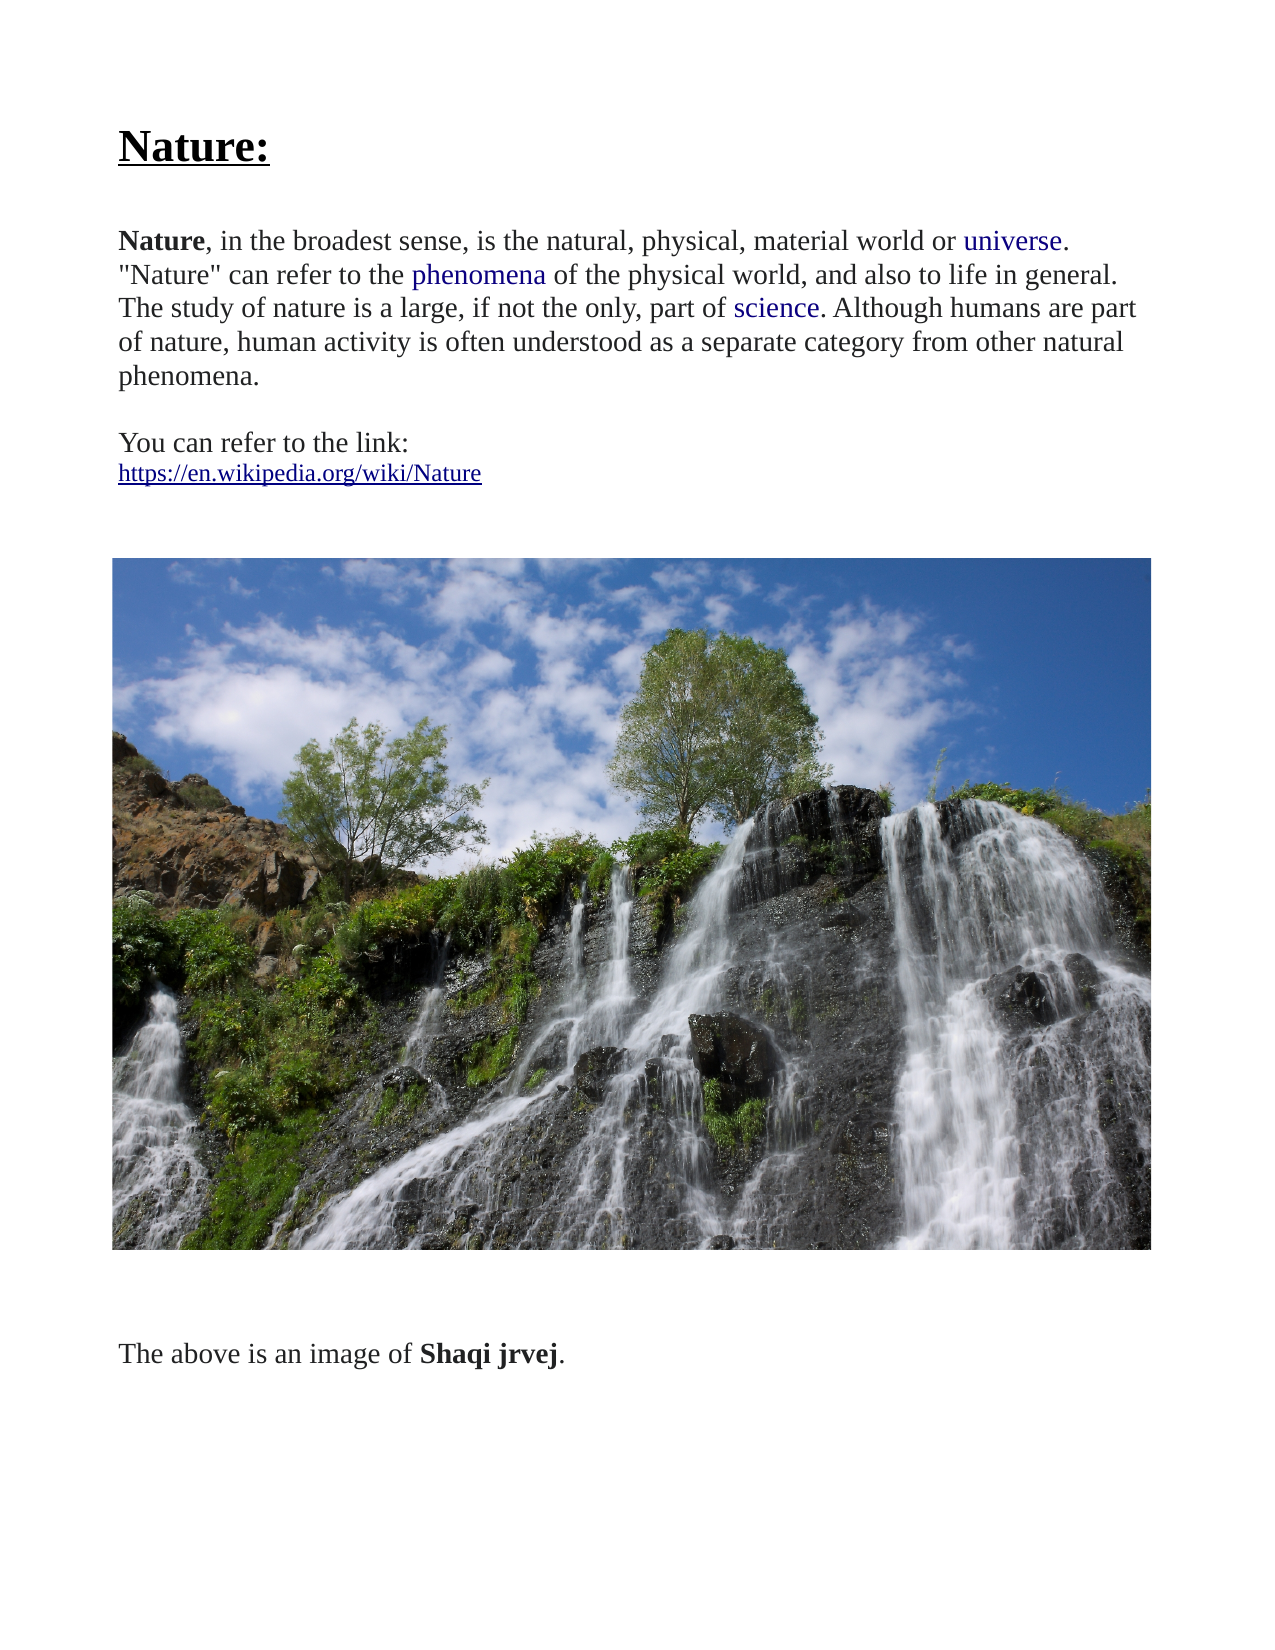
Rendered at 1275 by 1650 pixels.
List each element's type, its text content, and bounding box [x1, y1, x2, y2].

text Nature: Nature, in the broadest sense, is the natural, physical, material world or universe. "Nature" can refer to the phenomena of the physical world, and also to life in general. The study of nature is a large, if not the only, part of science. Although humans are part of nature, human activity is often understood as a separate category from other natural phenomena. You can refer to the link: https://en.wikipedia.org/wiki/Nature [118, 118, 1157, 549]
picture [112, 558, 1152, 1250]
text The above is an image of Shaqi jrvej. [118, 1336, 1157, 1470]
